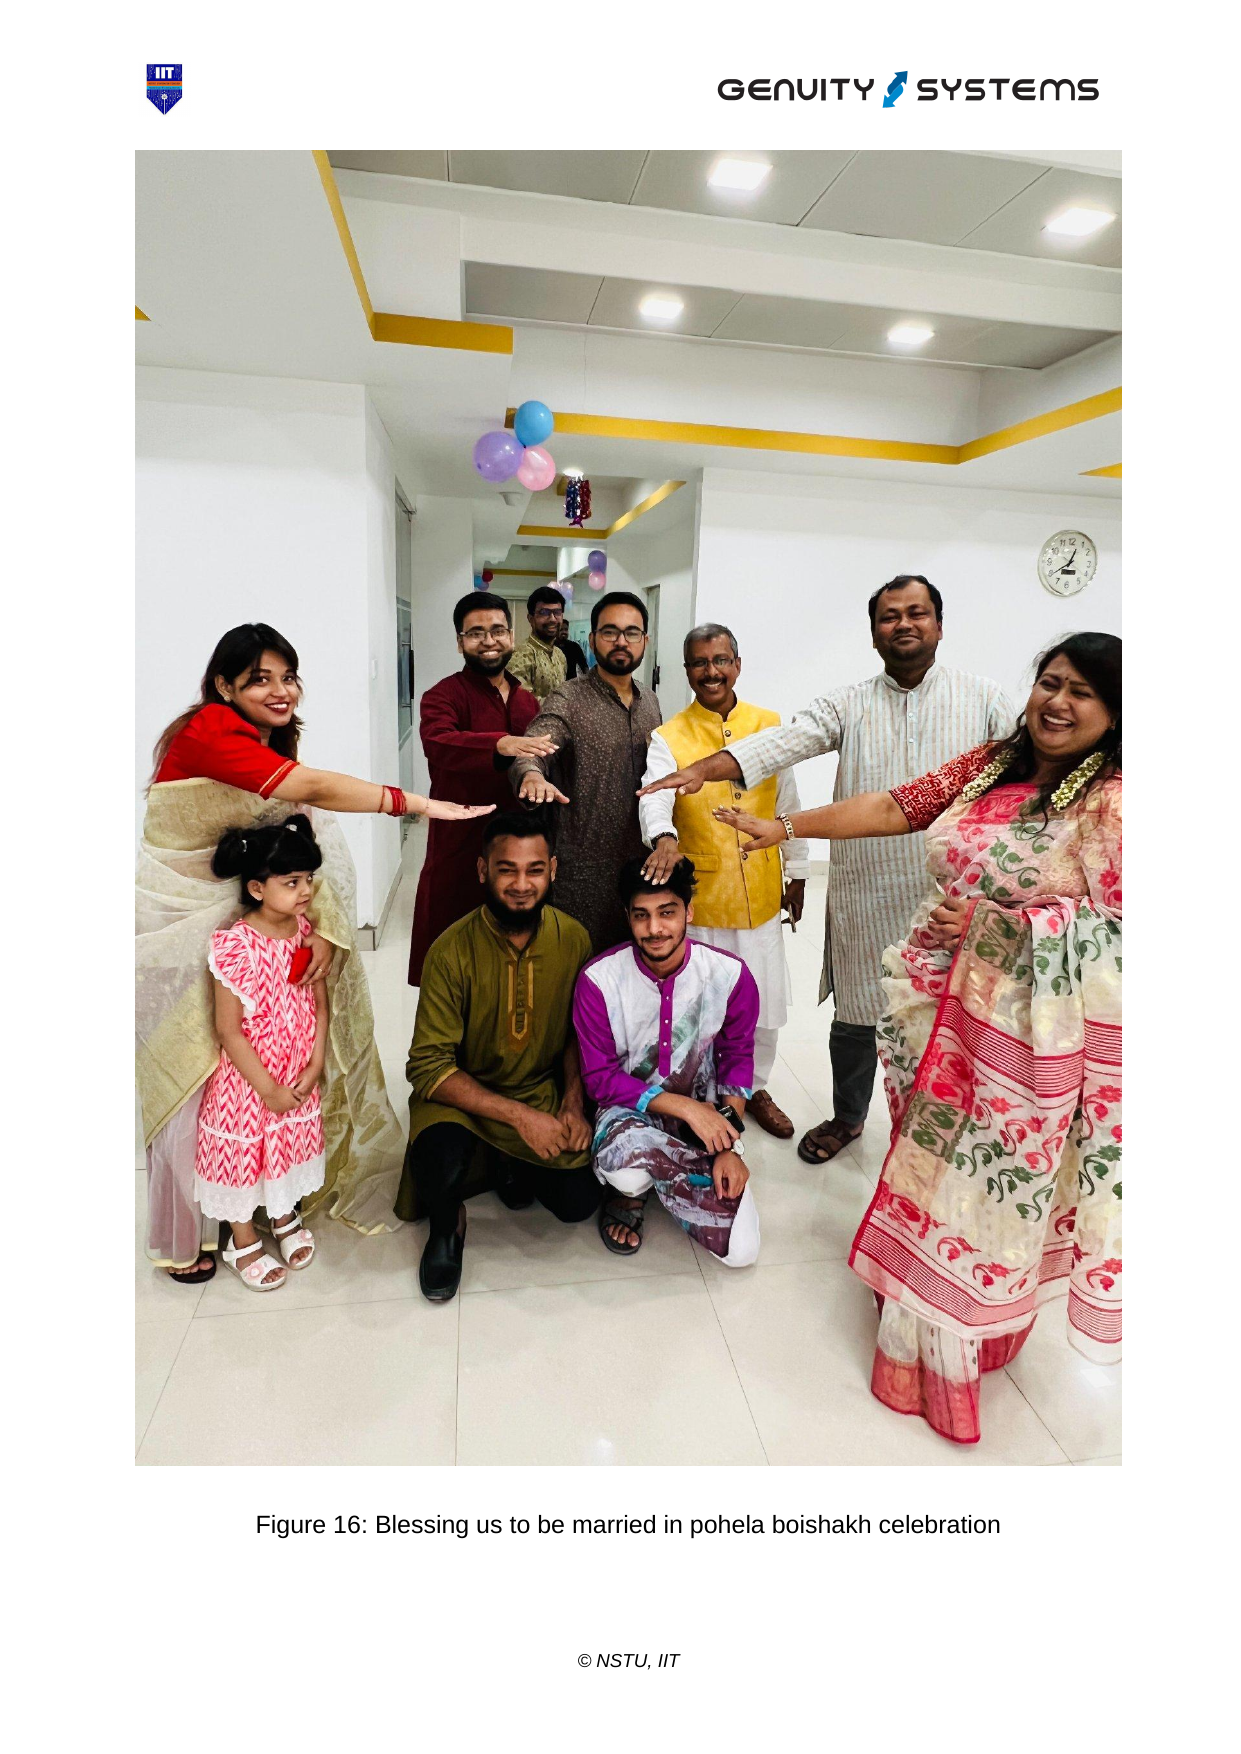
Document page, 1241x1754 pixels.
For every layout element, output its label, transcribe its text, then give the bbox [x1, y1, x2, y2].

picture [135, 150, 1122, 1466]
picture [714, 70, 1101, 108]
text Figure 16: Blessing us to be married in pohela boishakh celebration [103, 1510, 1153, 1539]
picture [137, 62, 192, 117]
